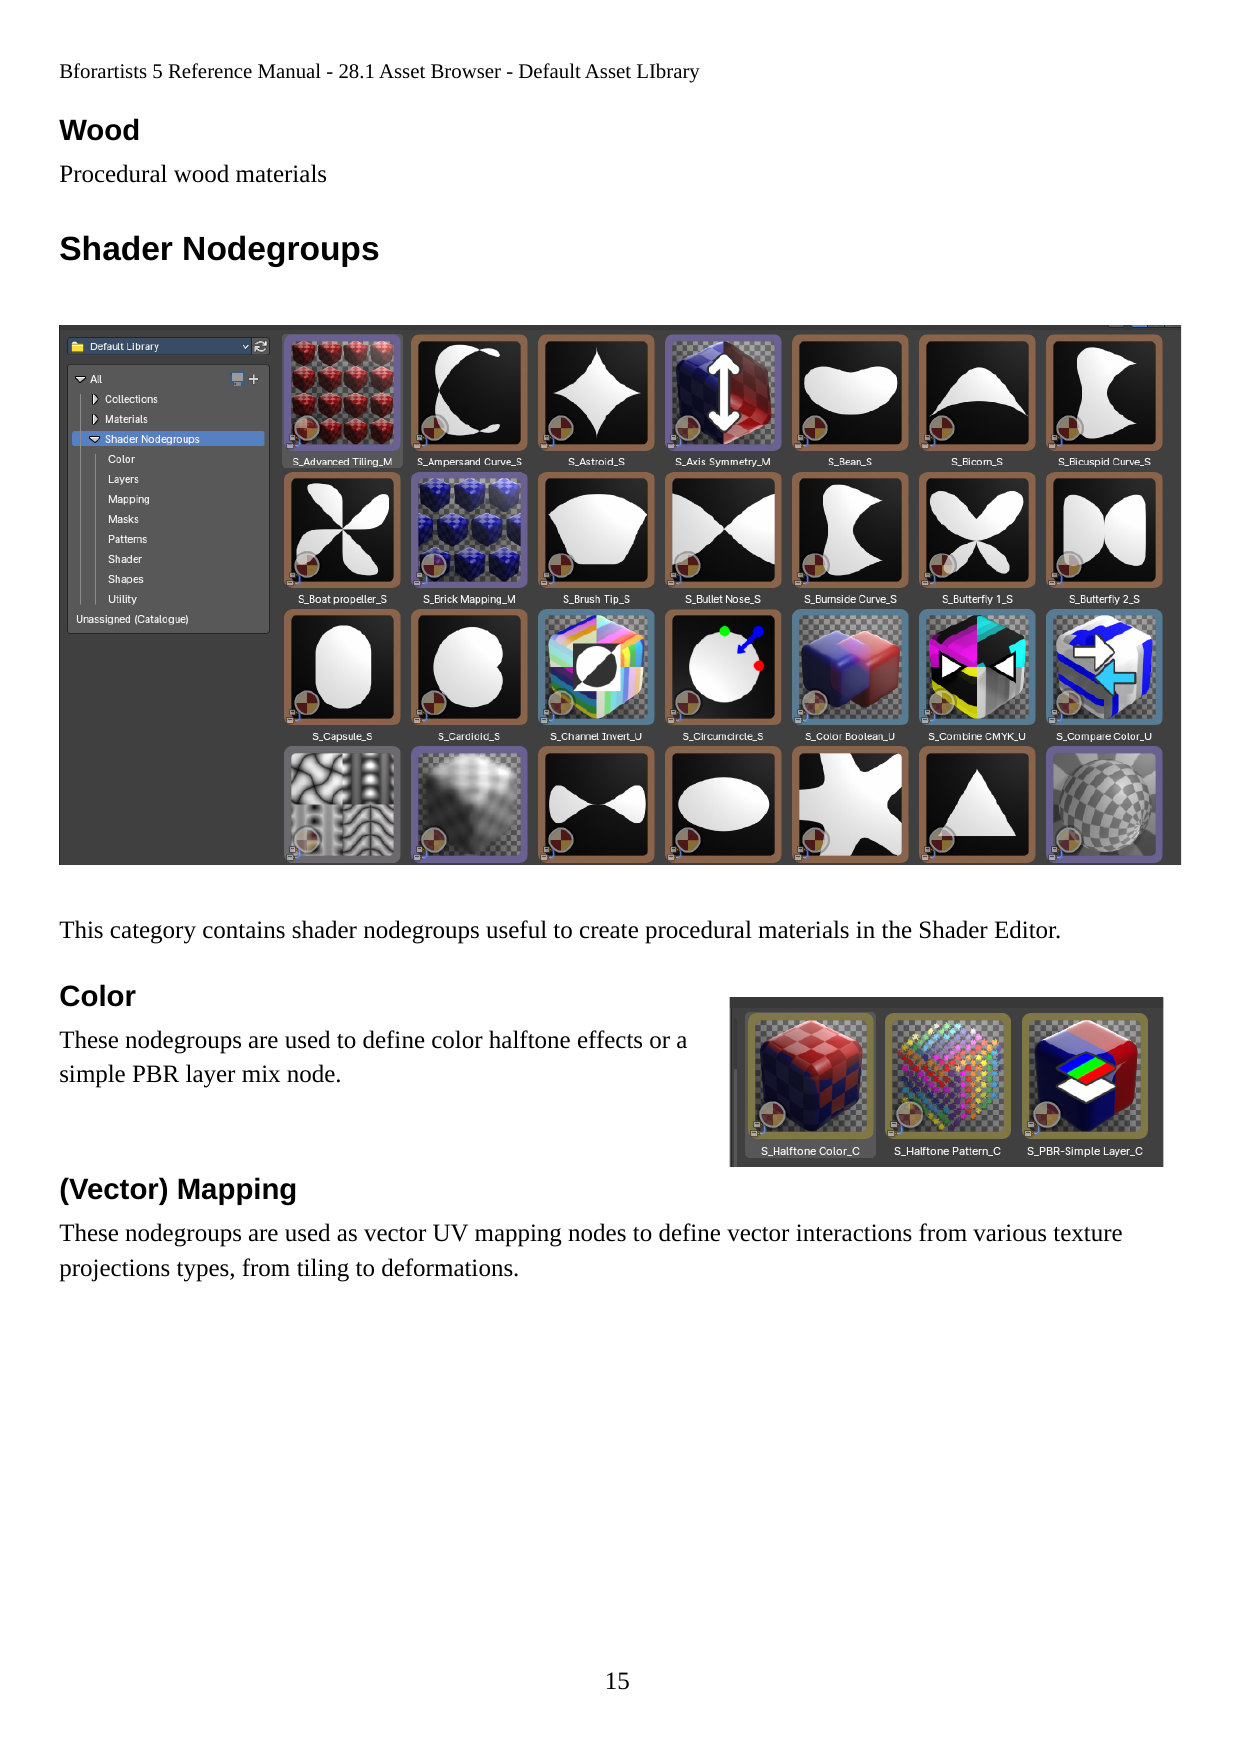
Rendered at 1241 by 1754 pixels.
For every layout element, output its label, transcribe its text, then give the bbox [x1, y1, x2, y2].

text These nodegroups are used as vector UV mapping nodes to define vector interactions from various texture projections types, from tiling to deformations. [59, 1218, 1181, 1281]
text Procedural wood materials [59, 159, 1181, 188]
subtitle (Vector) Mapping [59, 1172, 1181, 1206]
picture [59, 325, 1182, 865]
picture [729, 997, 1164, 1167]
subtitle Shader Nodegroups [59, 229, 1181, 267]
subtitle Color [59, 978, 1181, 1012]
text These nodegroups are used to define color halftone effects or a simple PBR layer mix node. [59, 1025, 729, 1088]
subtitle Wood [59, 113, 1181, 146]
text This category contains shader nodegroups useful to create procedural materials in the Shader Editor. [59, 865, 1181, 944]
text [59, 280, 1181, 325]
